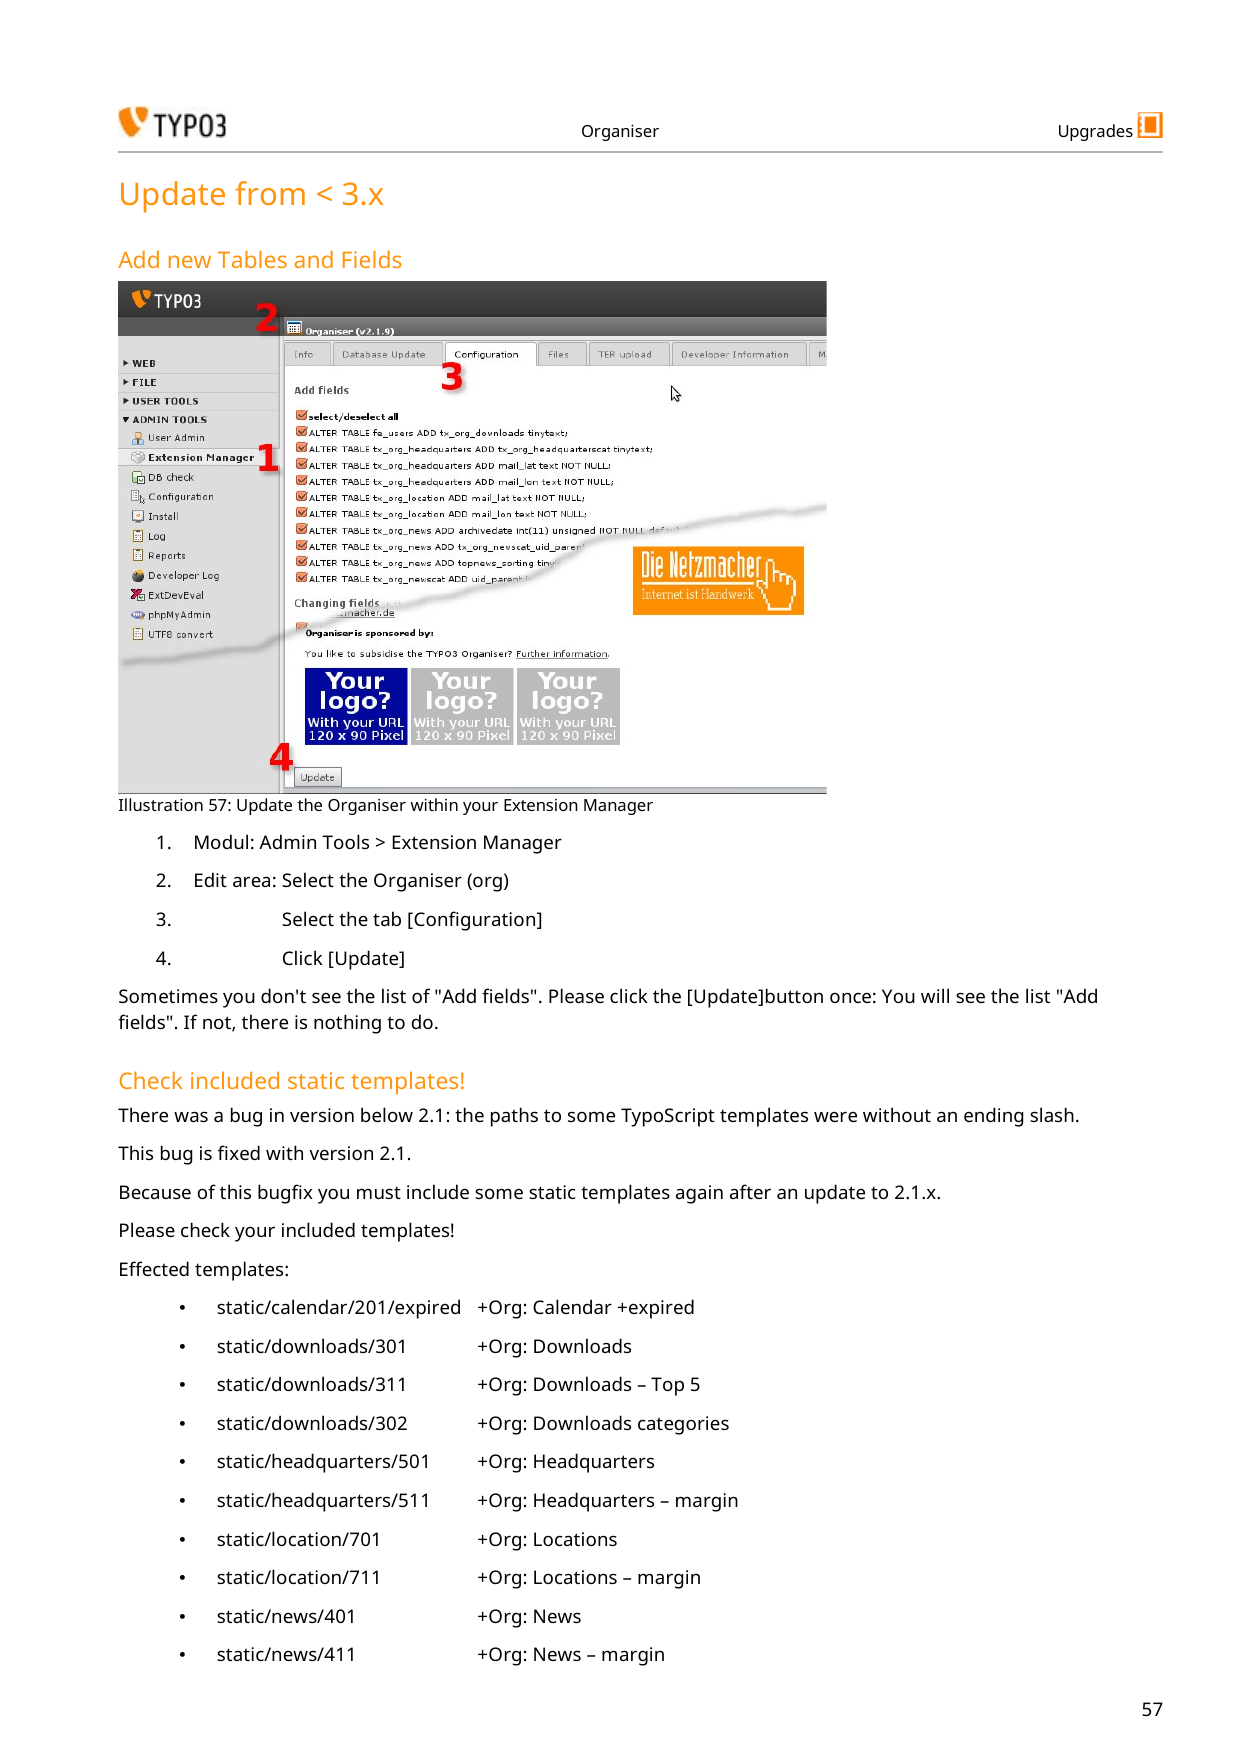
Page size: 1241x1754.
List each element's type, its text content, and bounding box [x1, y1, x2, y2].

list static/downloads/301 +Org: Downloads [179, 1333, 1163, 1359]
text Because of this bugfix you must include some static templates again after an update to 2.1.x. [118, 1179, 1163, 1205]
list static/downloads/311 +Org: Downloads – Top 5 [179, 1371, 1163, 1397]
subtitle Add new Tables and Fields [118, 244, 1163, 275]
list static/location/701 +Org: Locations [179, 1526, 1163, 1552]
text Please check your included templates! [118, 1217, 1163, 1243]
text Illustration 57: Update the Organiser within your Extension Manager [118, 794, 827, 816]
text This bug is fixed with version 2.1. [118, 1140, 1163, 1166]
picture [118, 281, 827, 794]
list static/headquarters/501 +Org: Headquarters [179, 1448, 1163, 1474]
picture [1137, 112, 1163, 138]
list static/headquarters/511 +Org: Headquarters – margin [179, 1487, 1163, 1513]
list static/location/711 +Org: Locations – margin [179, 1564, 1163, 1590]
subtitle Update from < 3.x [118, 172, 1163, 215]
list Edit area: Select the Organiser (org) [156, 867, 1163, 893]
text Effected templates: [118, 1256, 1163, 1282]
list static/calendar/201/expired +Org: Calendar +expired [179, 1294, 1163, 1320]
picture [118, 106, 227, 138]
list static/news/401 +Org: News [179, 1603, 1163, 1629]
list static/news/411 +Org: News – margin [179, 1641, 1163, 1667]
list Modul: Admin Tools > Extension Manager [156, 829, 1163, 855]
subtitle Check included static templates! [118, 1064, 1163, 1096]
list Click [Update] [156, 944, 1163, 971]
list static/downloads/302 +Org: Downloads categories [179, 1410, 1163, 1436]
list Select the tab [Configuration] [156, 906, 1163, 932]
text There was a bug in version below 2.1: the paths to some TypoScript templates were without an ending slash. [118, 1102, 1163, 1128]
text Sometimes you don't see the list of "Add fields". Please click the [Update]button once: You will see the list "Add fields". If not, there is nothing to do. [118, 983, 1163, 1035]
